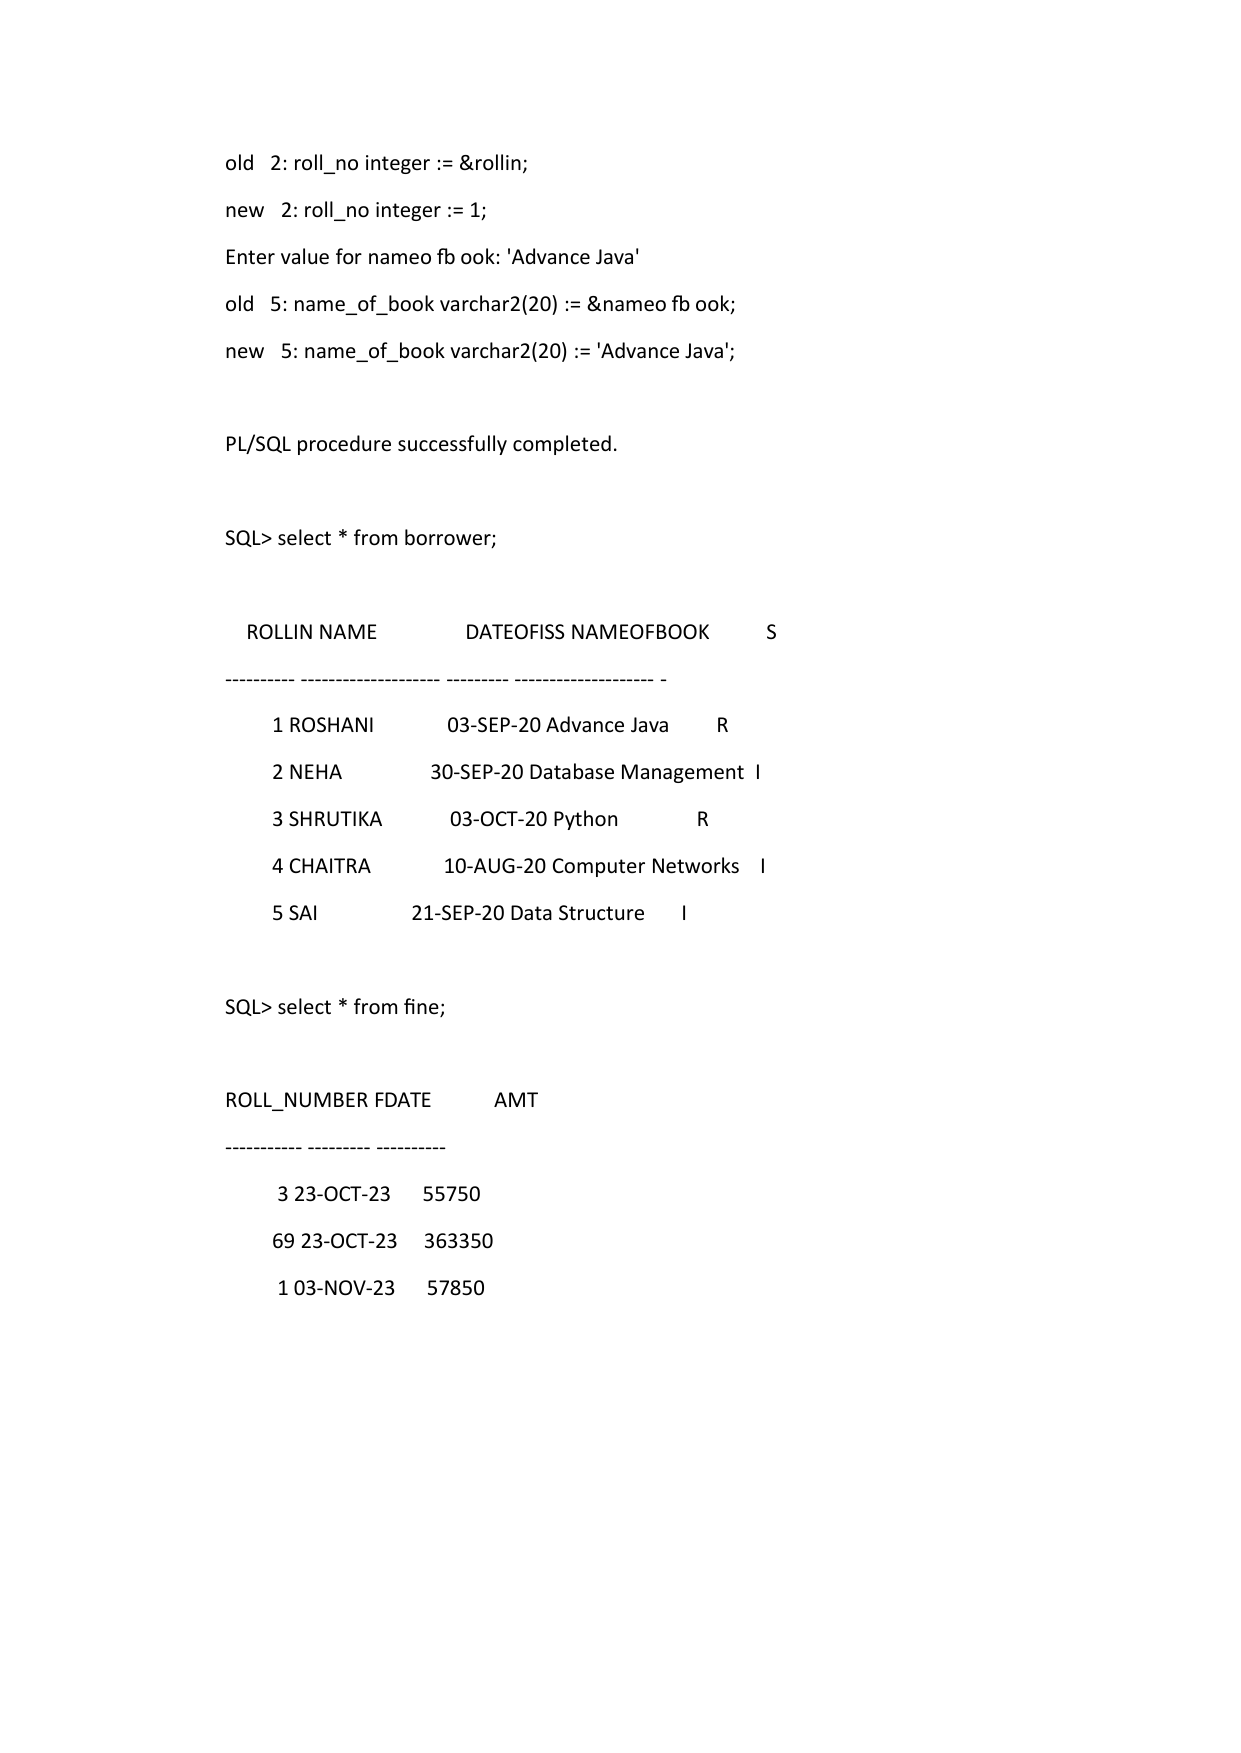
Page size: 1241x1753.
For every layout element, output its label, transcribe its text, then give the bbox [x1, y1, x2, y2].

text R [716, 710, 753, 738]
text - [225, 1132, 232, 1160]
text 4 [272, 851, 288, 879]
text new 5: name_of_book varchar2(20) := 'Advance Java'; [225, 336, 760, 364]
text ROSHANI [289, 710, 400, 738]
text Enter value for nameoꢃook: 'Advance Java' [225, 242, 760, 270]
text S [766, 617, 801, 645]
text 9 23-OCT-23 363350 [308, 1226, 518, 1254]
text 1 [272, 710, 289, 738]
text 21-SEP-20 Data Structure [411, 898, 681, 926]
text I [681, 898, 712, 926]
text DATEOFISS NAMEOFBOOK [465, 617, 734, 645]
text old 5: name_of_book varchar2(20) := &nameoꢃook; [225, 288, 760, 317]
text ROLLIN NAME [246, 617, 402, 645]
text 23-OCT-23 55750 [314, 1179, 518, 1207]
text ROLL_NUMBER FDATE [225, 1085, 470, 1113]
text I [760, 851, 791, 879]
text PL/SQL procedure successfully completed. [225, 429, 642, 457]
text 2 [272, 757, 289, 785]
text CHAITRA [288, 851, 408, 879]
text [734, 804, 786, 832]
text AMT [494, 1085, 563, 1113]
text 30-SEP-20 Database Management I [430, 757, 786, 785]
text [753, 710, 786, 738]
text new 2: roll_no integer := 1; [225, 195, 511, 223]
text 03-NOV-23 57850 [314, 1273, 518, 1301]
text 3 [277, 1179, 314, 1207]
text 03-OCT-20 Python [450, 804, 696, 832]
text SQL> select * from ﬁne; [225, 992, 470, 1020]
text 10-AUG-20 Computer Networks [443, 851, 760, 879]
text old 2: roll_no integer := &rollin; [225, 148, 552, 176]
text ---------- -------------------- --------- -------------------- - [225, 663, 692, 692]
text SAI [288, 898, 408, 926]
text [712, 898, 786, 926]
text NEHA [289, 757, 400, 785]
text 03-SEP-20 Advance Java [447, 710, 716, 738]
text 1 [277, 1273, 314, 1301]
text 6 [272, 1226, 308, 1254]
text SQL> select * from borrower; [225, 523, 642, 551]
text 5 [272, 898, 288, 926]
text SHRUTIKA [288, 804, 408, 832]
text 3 [272, 804, 288, 832]
text R [696, 804, 734, 832]
text ---------- --------- ---------- [232, 1132, 518, 1160]
